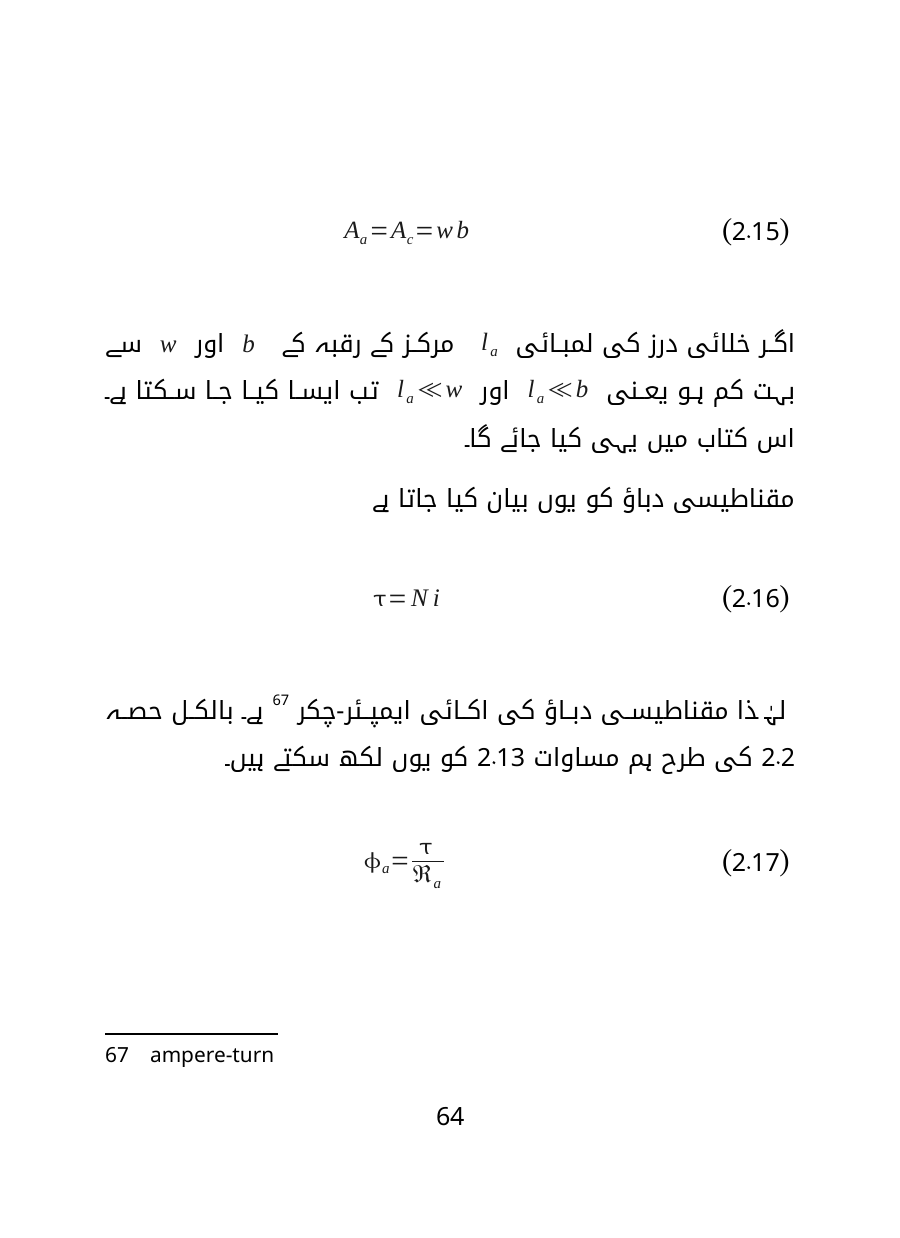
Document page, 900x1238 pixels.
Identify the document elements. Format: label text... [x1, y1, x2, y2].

text ampere-turn [105, 1040, 795, 1068]
table_header (2.15) [699, 203, 795, 274]
table_header (2.17) [694, 829, 795, 910]
text لہٰذا مقناطیسی دباؤ کی اکائی ایمپئر-چکر ہے۔ بالکل حصہ 2.2 کی طرح ہم مساوات 2.13 کو یوں لکھ سکتے ہیں۔ [105, 687, 795, 782]
text مقناطیسی دباؤ کو یوں بیان کیا جاتا ہے [105, 475, 795, 523]
table_header [105, 829, 694, 910]
table_header [105, 203, 699, 274]
table_header [105, 569, 700, 641]
table_header (2.16) [700, 569, 795, 641]
text اگر خلائی درز کی لمبائی مرکز کے رقبہ کے اورسے بہت کم ہو یعنیاورتب ایسا کیا جا سکتا ہے۔ اس کتاب میں یہی کیا جائے گا۔ [105, 321, 795, 463]
